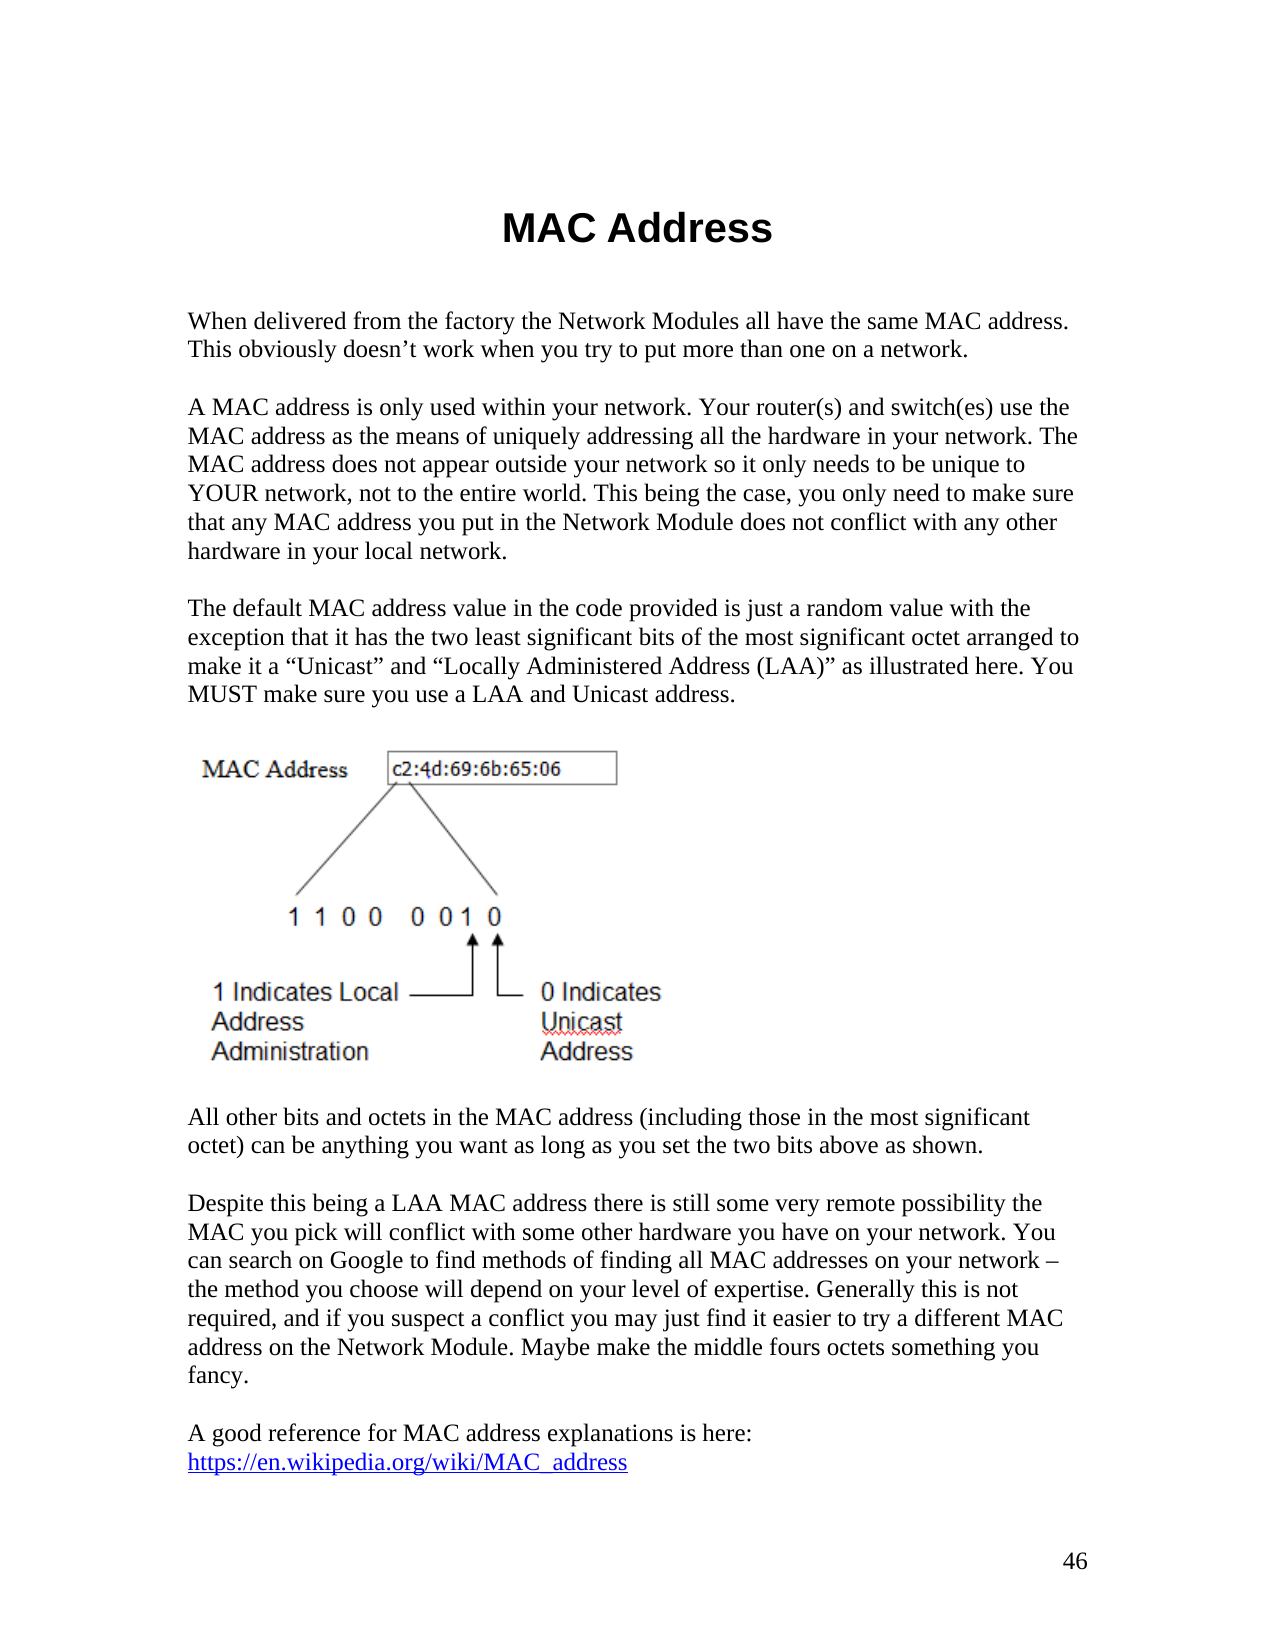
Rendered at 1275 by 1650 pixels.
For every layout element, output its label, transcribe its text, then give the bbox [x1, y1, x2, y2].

text A MAC address is only used within your network. Your router(s) and switch(es) use the MAC address as the means of uniquely addressing all the hardware in your network. The MAC address does not appear outside your network so it only needs to be unique to YOUR network, not to the entire world. This being the case, you only need to make sure that any MAC address you put in the Network Module does not conflict with any other hardware in your local network. [187, 392, 1087, 564]
picture [187, 737, 682, 1073]
text The default MAC address value in the code provided is just a random value with the exception that it has the two least significant bits of the most significant octet arranged to make it a “Unicast” and “Locally Administered Address (LAA)” as illustrated here. You MUST make sure you use a LAA and Unicast address. [187, 593, 1087, 708]
text When delivered from the factory the Network Modules all have the same MAC address. This obviously doesn’t work when you try to put more than one on a network. [187, 306, 1087, 363]
text https://en.wikipedia.org/wiki/MAC_address [187, 1447, 1087, 1476]
subtitle MAC Address [187, 204, 1087, 252]
text All other bits and octets in the MAC address (including those in the most significant octet) can be anything you want as long as you set the two bits above as shown. [187, 1102, 1087, 1159]
text Despite this being a LAA MAC address there is still some very remote possibility the MAC you pick will conflict with some other hardware you have on your network. You can search on Google to find methods of finding all MAC addresses on your network – the method you choose will depend on your level of expertise. Generally this is not required, and if you suspect a conflict you may just find it easier to try a different MAC address on the Network Module. Maybe make the middle fours octets something you fancy. [187, 1188, 1087, 1389]
text A good reference for MAC address explanations is here: [187, 1418, 1087, 1447]
